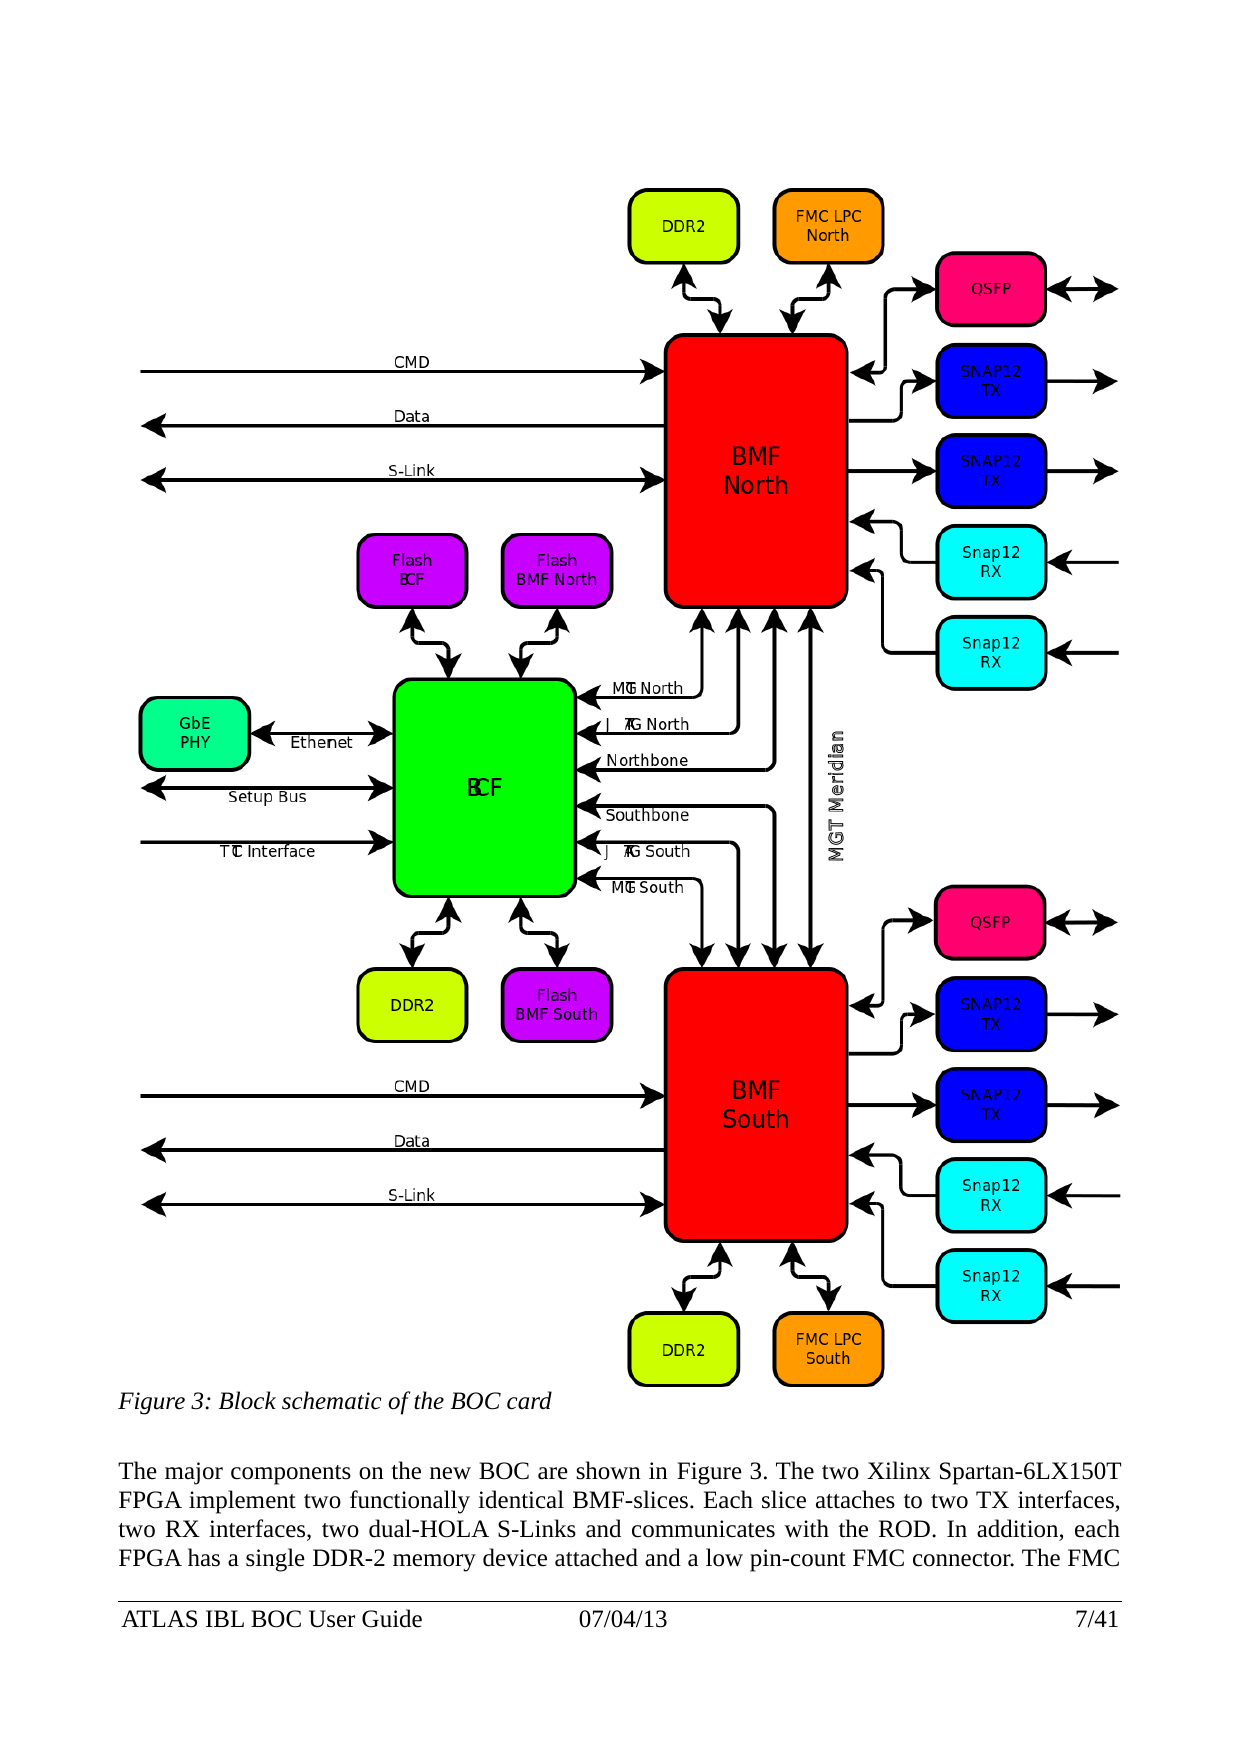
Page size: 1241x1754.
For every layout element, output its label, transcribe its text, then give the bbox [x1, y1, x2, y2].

text The major components on the new BOC are shown in Figure 3. The two Xilinx Spartan-6LX150T FPGA implement two functionally identical BMF-slices. Each slice attaches to two TX interfaces, two RX interfaces, two dual-HOLA S-Links and communicates with the ROD. In addition, each FPGA has a single DDR-2 memory device attached and a low pin-count FMC connector. The FMC [118, 1456, 1122, 1571]
picture [118, 188, 1123, 1387]
text Figure 3: Block schematic of the BOC card [118, 1387, 1122, 1415]
